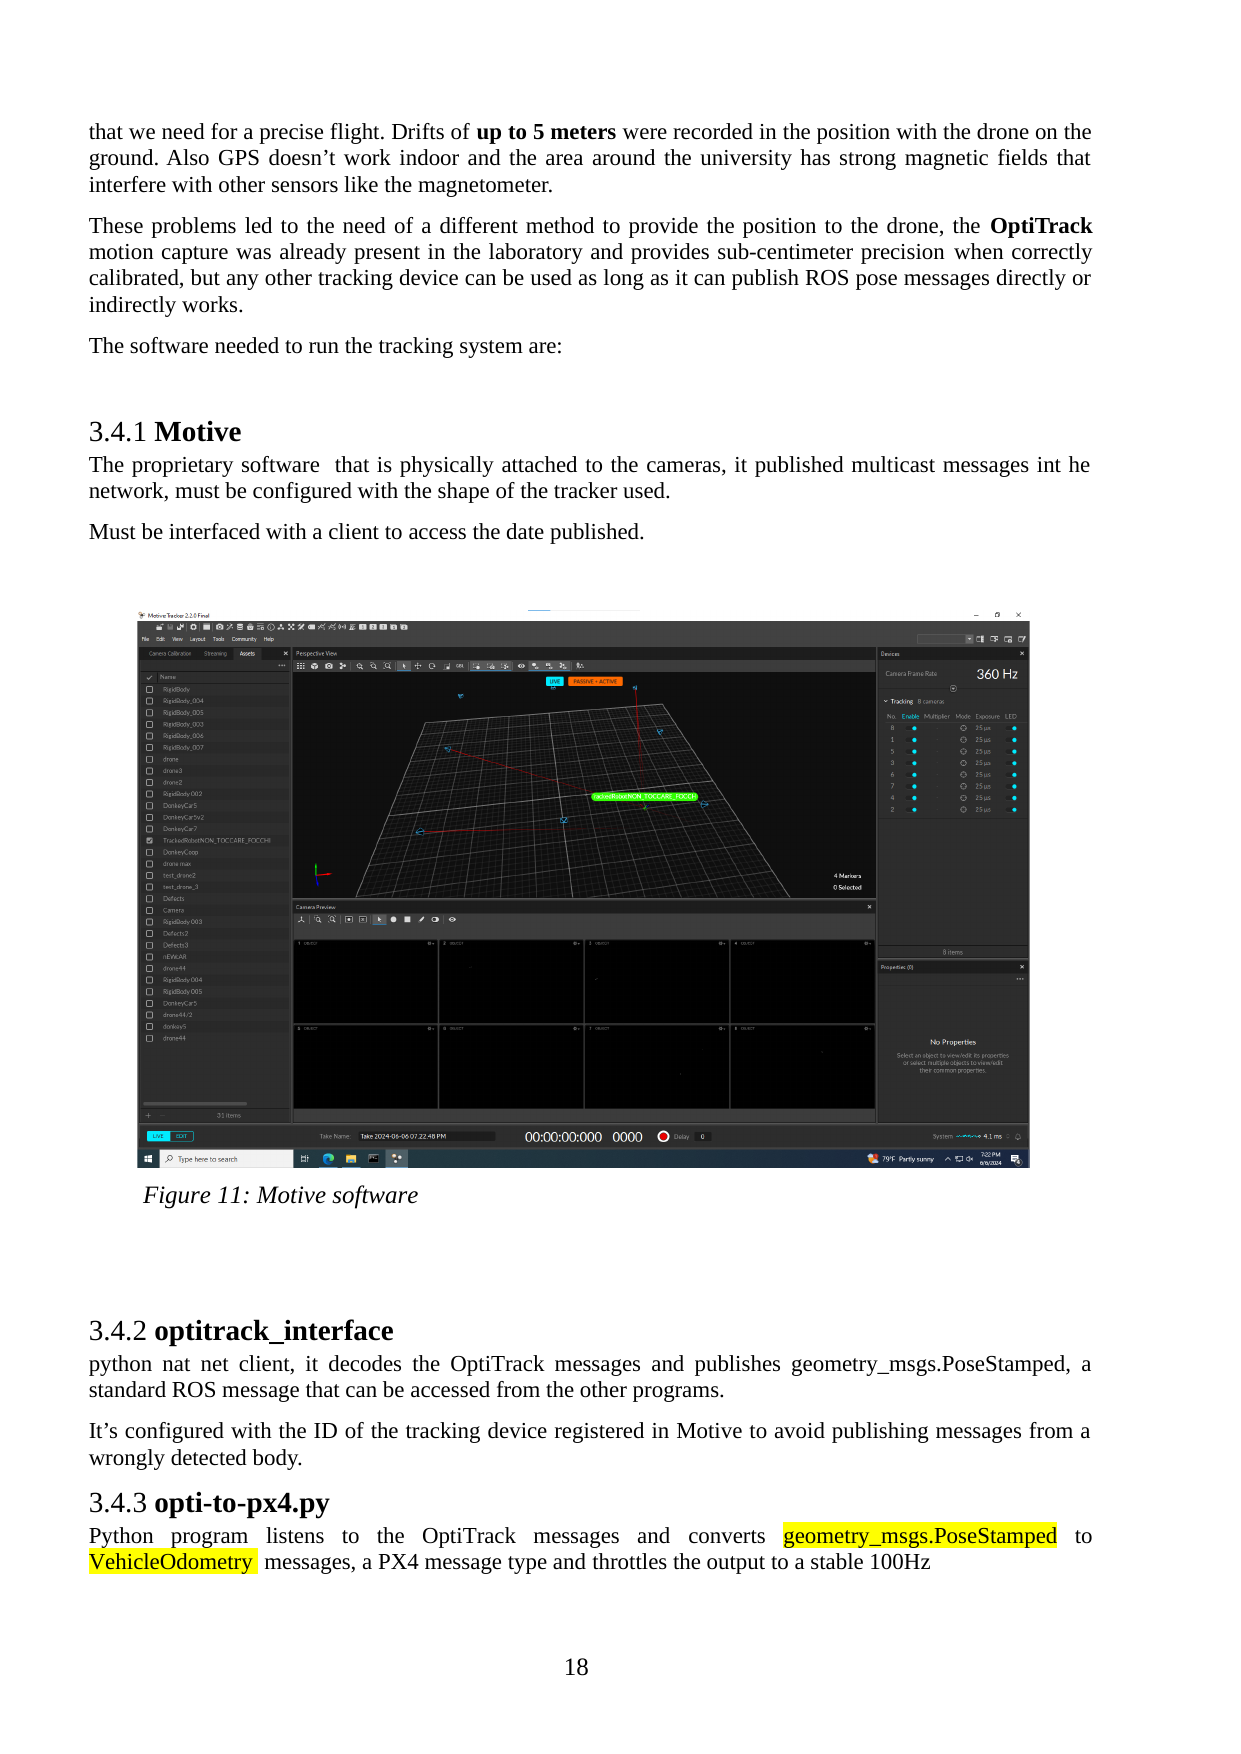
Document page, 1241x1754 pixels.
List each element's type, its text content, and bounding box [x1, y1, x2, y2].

list python nat net client, it decodes the OptiTrack messages and publishes geometry_msgs.PoseStamped, a standard ROS message that can be accessed from the other programs. [32, 1350, 1093, 1403]
list The software needed to run the tracking system are: [32, 332, 1093, 358]
subtitle 3.4.1 Motive [88, 414, 1093, 448]
list Must be interfaced with a client to access the date published. [32, 518, 1093, 544]
subtitle 3.4.2 optitrack_interface [88, 1313, 1093, 1347]
list It’s configured with the ID of the tracking device registered in Motive to avoid publishing messages from a wrongly detected body. [32, 1417, 1093, 1470]
list These problems led to the need of a different method to provide the position to the drone, the OptiTrack motion capture was already present in the laboratory and provides sub-centimeter precision when correctly calibrated, but any other tracking device can be used as long as it can publish ROS pose messages directly or indirectly works. [32, 212, 1093, 317]
list Python program listens to the OptiTrack messages and converts geometry_msgs.PoseStamped to VehicleOdometry messages, a PX4 message type and throttles the output to a stable 100Hz [88, 1522, 1093, 1574]
picture [137, 610, 1030, 1168]
subtitle 3.4.3 opti-to-px4.py [88, 1485, 1093, 1519]
list The proprietary software that is physically attached to the cameras, it published multicast messages int he network, must be configured with the shape of the tracker used. [32, 451, 1093, 503]
list Figure 11: Motive software [143, 623, 1035, 1209]
list that we need for a precise flight. Drifts of up to 5 meters were recorded in the position with the drone on the ground. Also GPS doesn’t work indoor and the area around the university has strong magnetic fields that interfere with other sensors like the magnetometer. [32, 118, 1093, 197]
